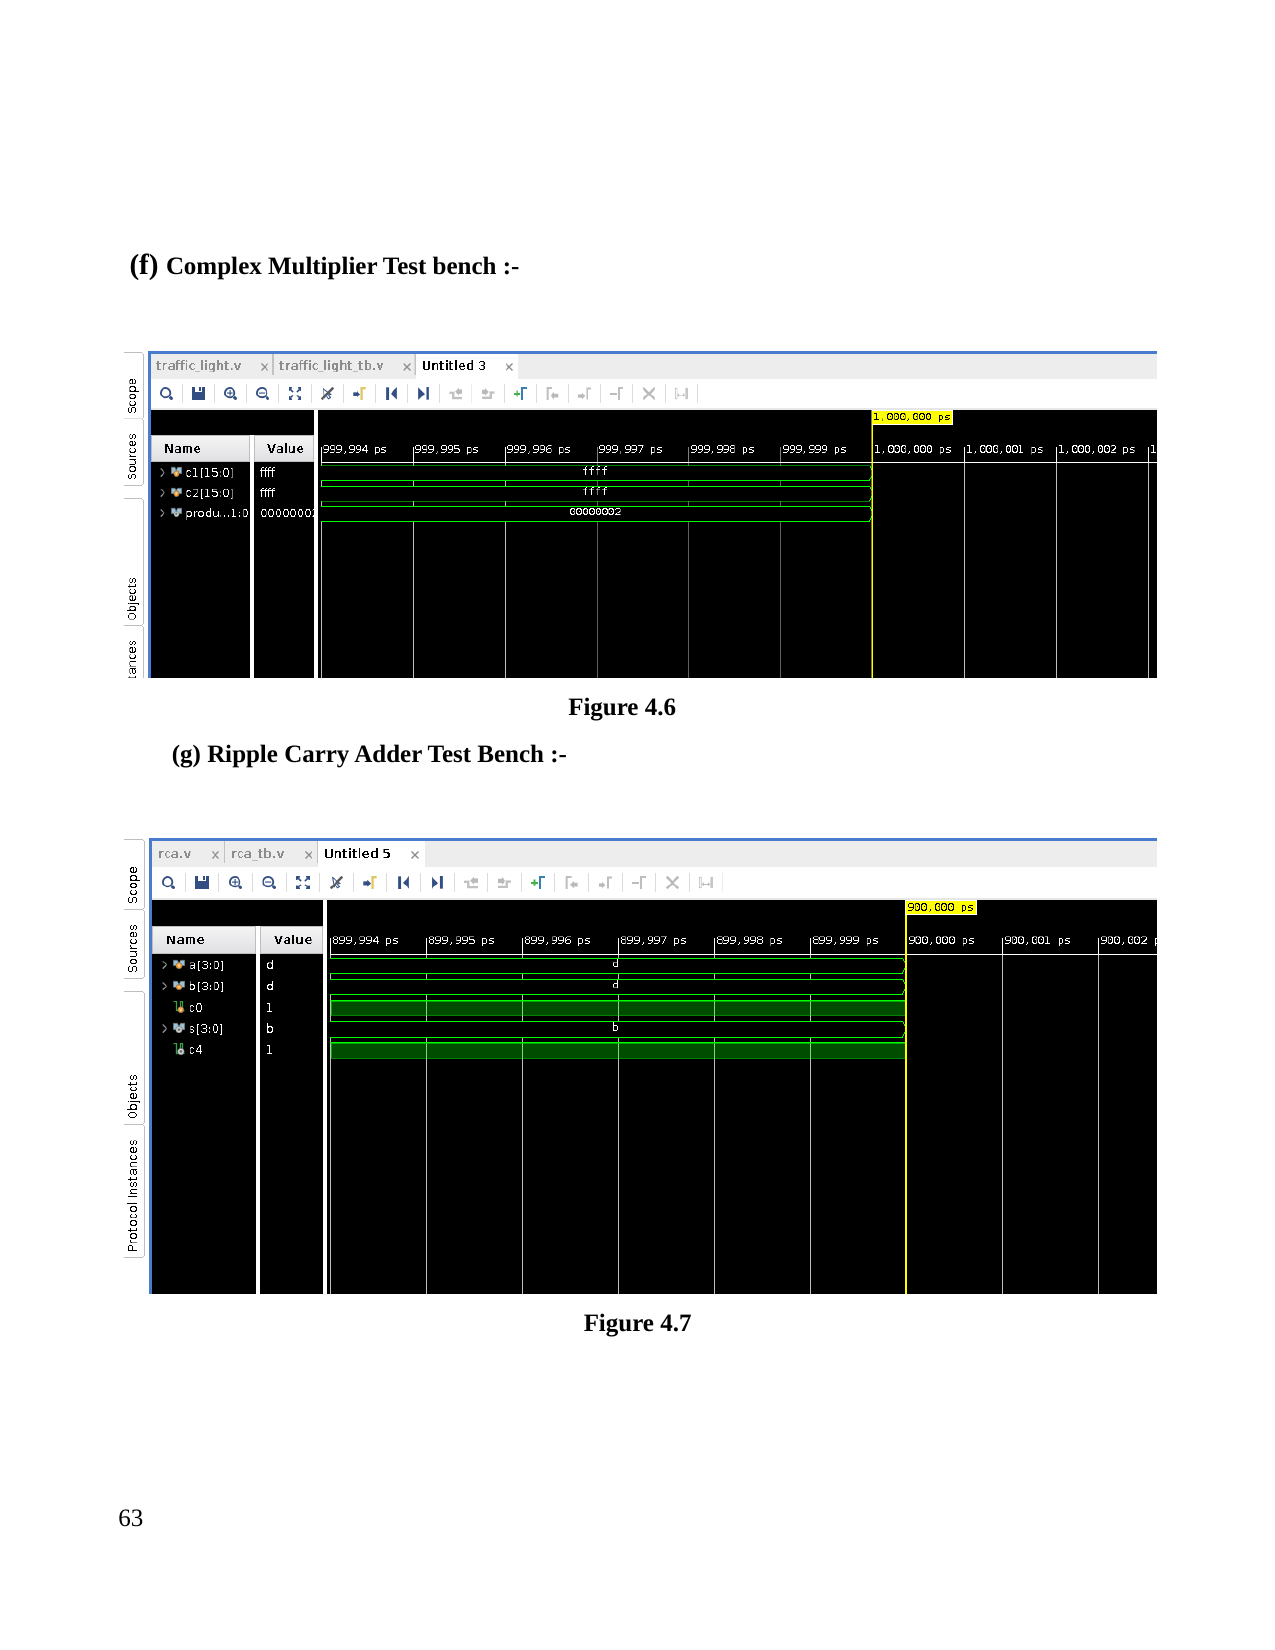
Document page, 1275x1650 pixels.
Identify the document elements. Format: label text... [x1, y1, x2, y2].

text Figure 4.7 [118, 1294, 1157, 1336]
picture [118, 348, 1157, 678]
text Figure 4.6 [118, 678, 1157, 720]
text (g) Ripple Carry Adder Test Bench :- [118, 735, 1157, 768]
picture [118, 835, 1157, 1294]
text (f) Complex Multiplier Test bench :- [118, 247, 1157, 281]
